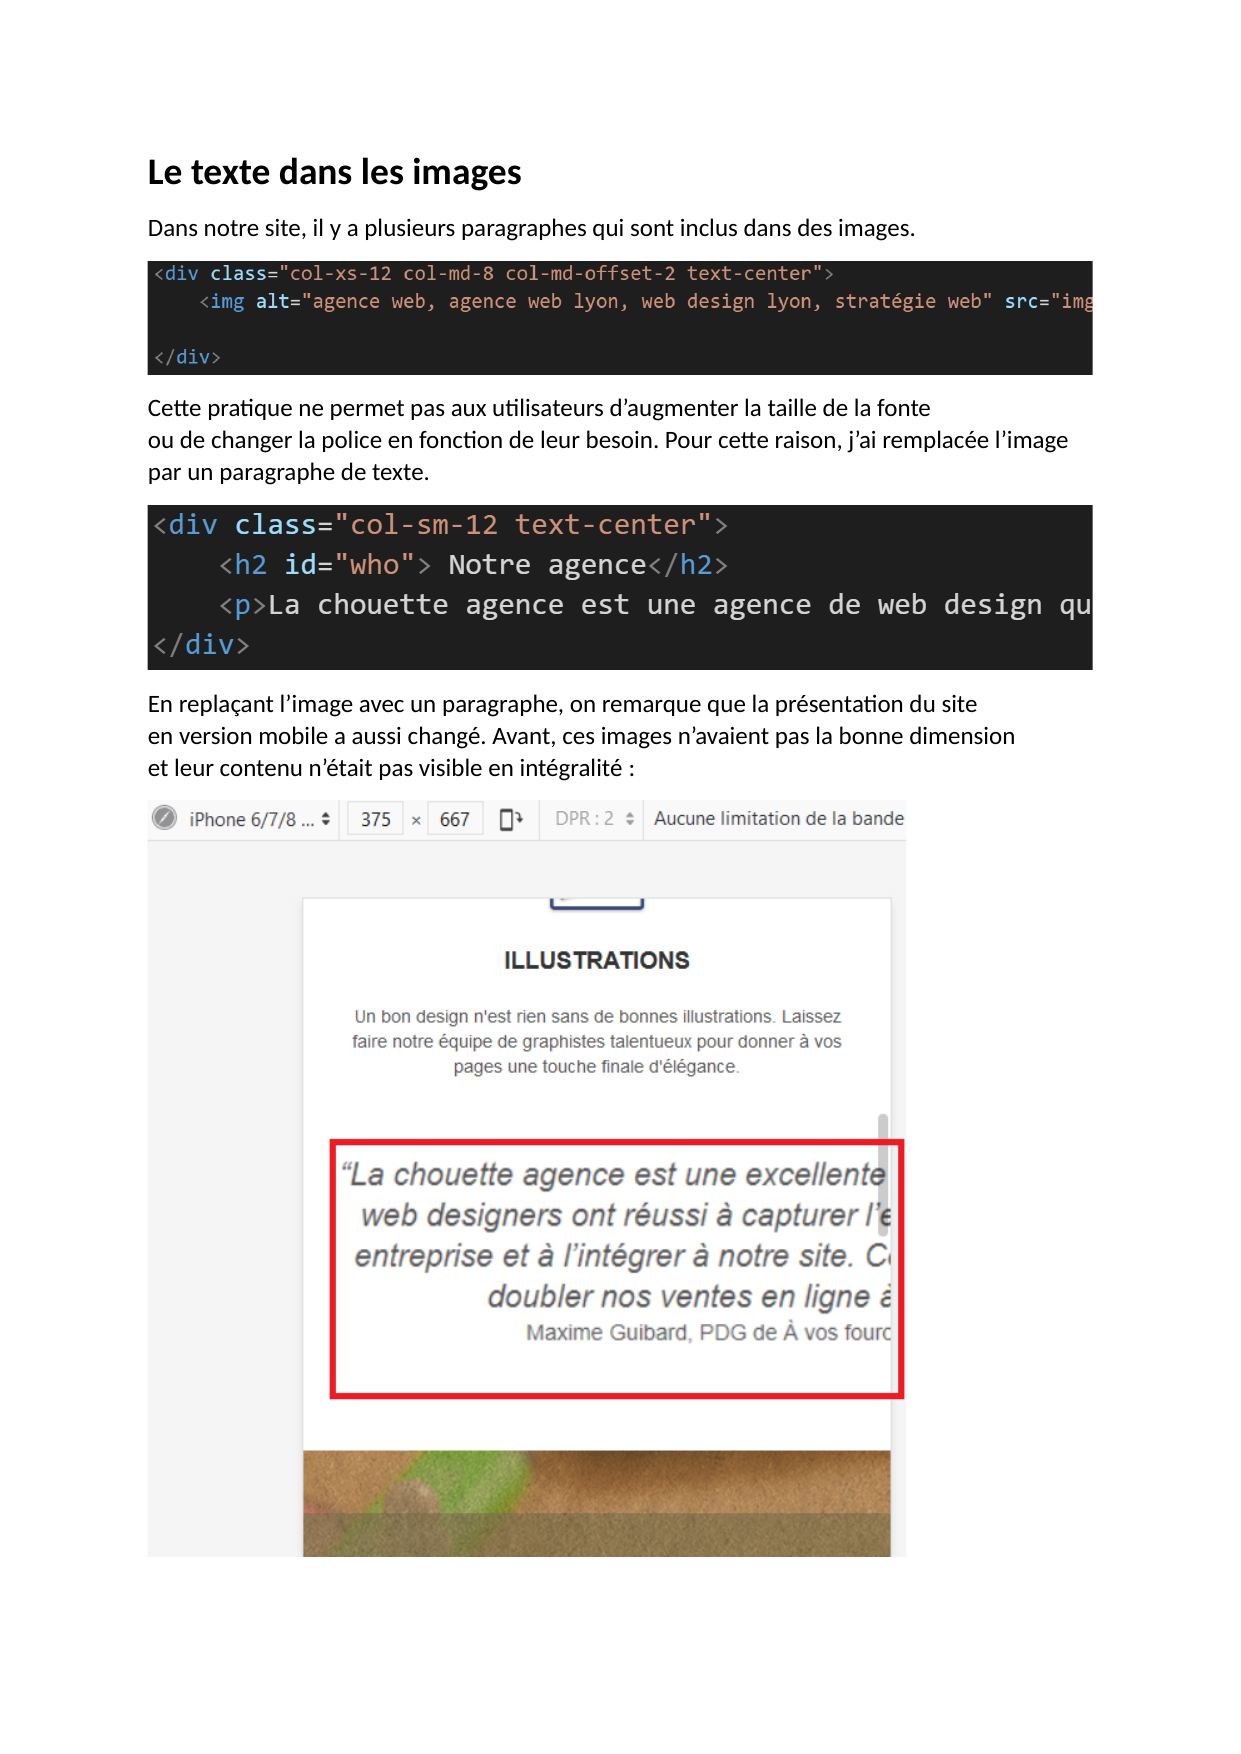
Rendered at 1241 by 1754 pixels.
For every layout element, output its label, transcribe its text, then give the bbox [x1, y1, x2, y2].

text Dans notre site, il y a plusieurs paragraphes qui sont inclus dans des images. [148, 212, 1093, 243]
text Le texte dans les images [148, 148, 1093, 193]
text En replaçant l’image avec un paragraphe, on remarque que la présentation du site en version mobile a aussi changé. Avant, ces images n’avaient pas la bonne dimension et leur contenu n’était pas visible en intégralité : [148, 688, 1093, 782]
text Cette pratique ne permet pas aux utilisateurs d’augmenter la taille de la fonte ou de changer la police en fonction de leur besoin. Pour cette raison, j’ai remplacée l’image par un paragraphe de texte. [148, 392, 1093, 487]
